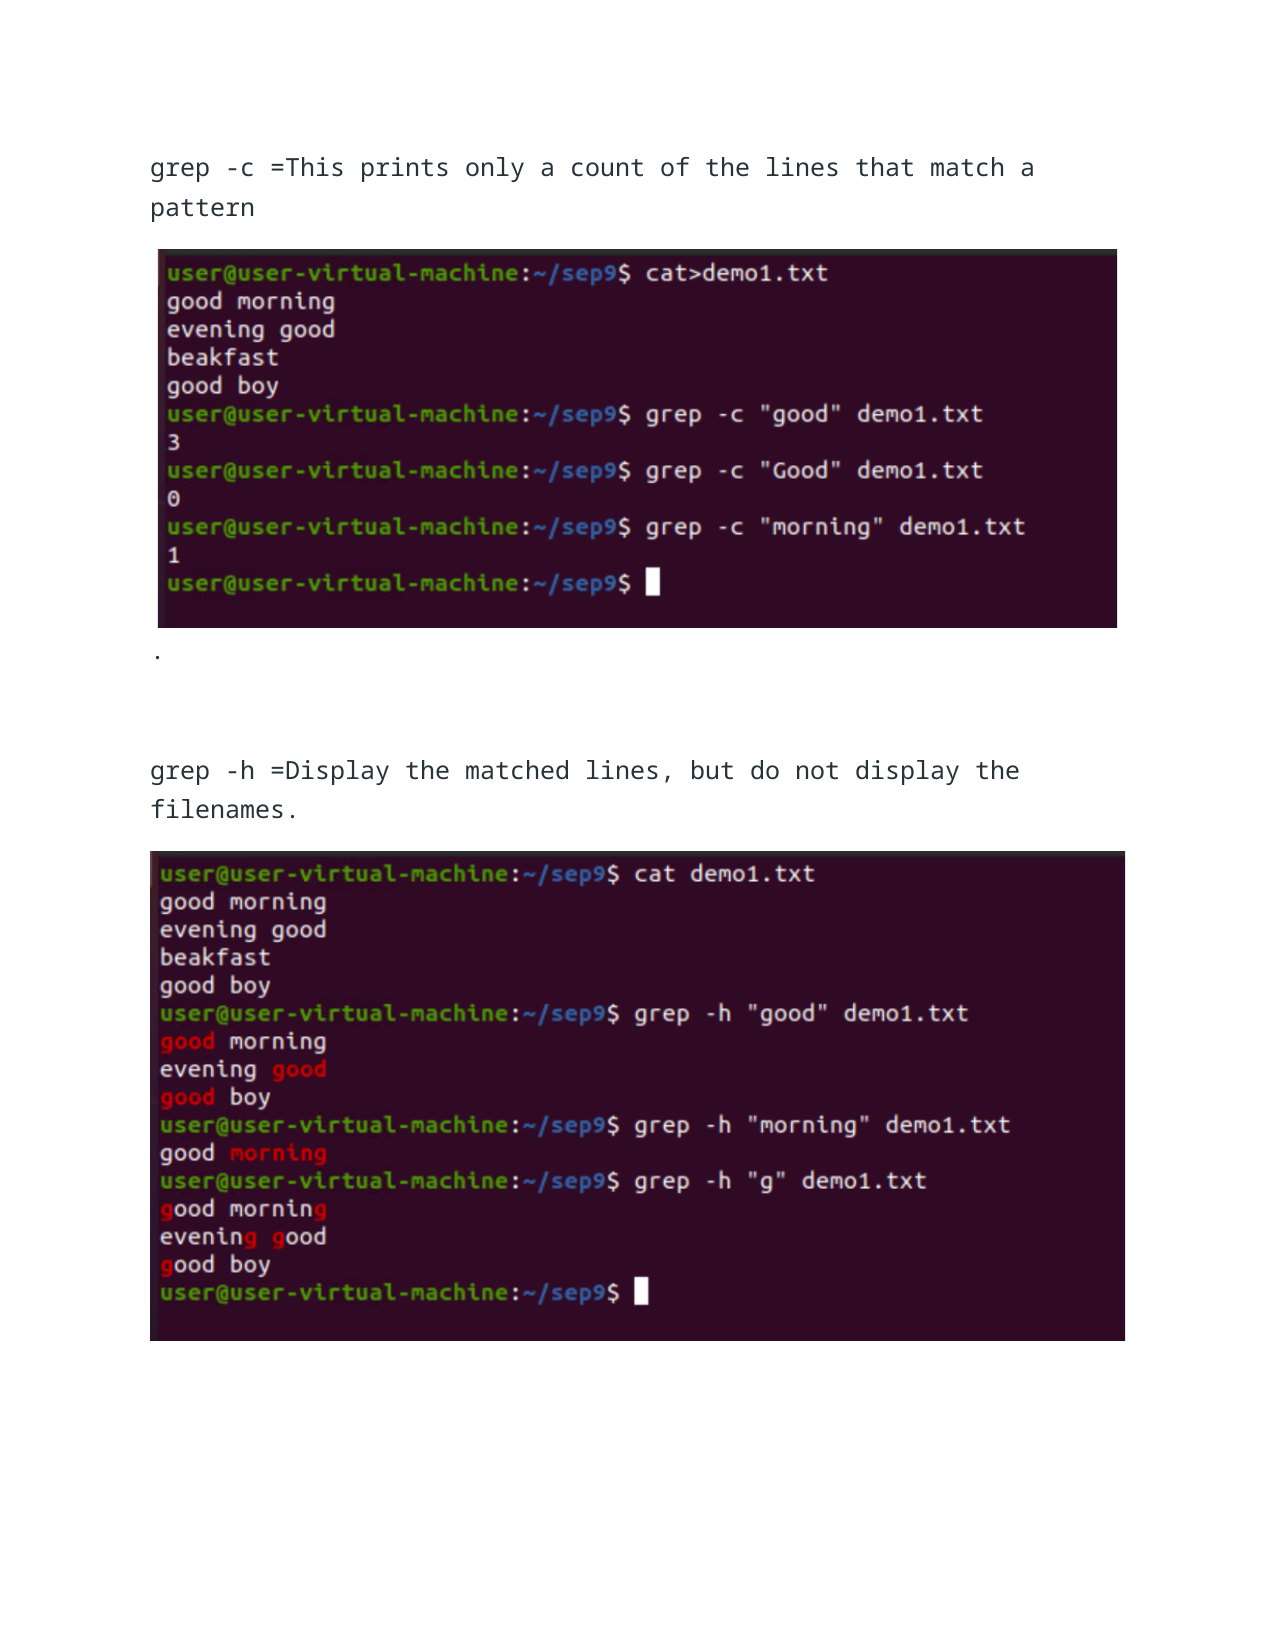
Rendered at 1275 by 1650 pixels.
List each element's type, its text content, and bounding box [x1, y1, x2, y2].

picture [157, 249, 1118, 628]
text grep -h =Display the matched lines, but do not display the filenames. [150, 752, 1125, 826]
picture [150, 851, 1125, 1341]
text grep -c =This prints only a count of the lines that match a pattern [150, 150, 1125, 223]
text . [150, 249, 1125, 666]
